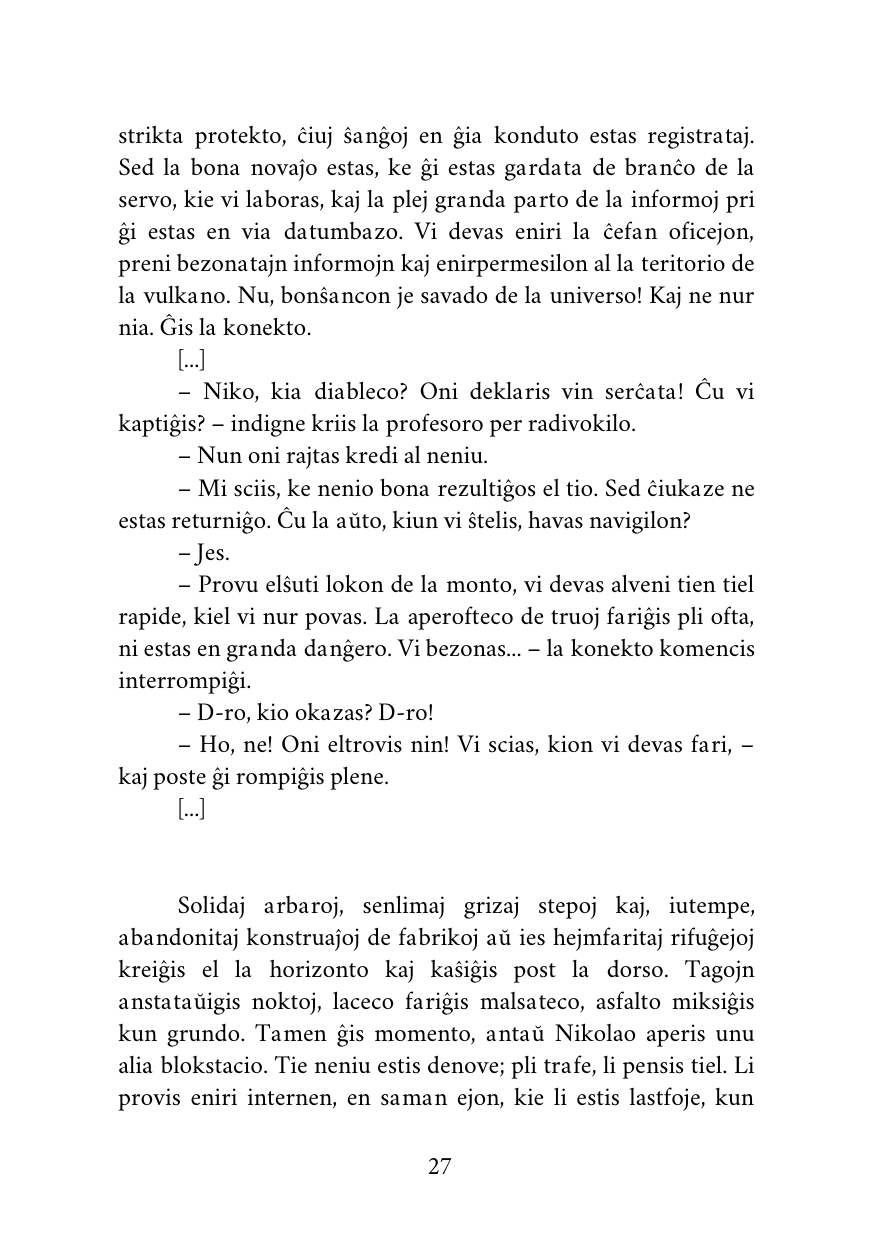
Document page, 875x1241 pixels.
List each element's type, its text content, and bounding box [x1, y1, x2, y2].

text – Nun oni rajtas kredi al neniu. [118, 439, 756, 471]
text – Provu elŝuti lokon de la monto, vi devas alveni tien tiel rapide, kiel vi nur povas. La aperofteco de truoj fariĝis pli ofta, ni estas en granda danĝero. Vi bezonas... – la konekto komencis interrompiĝi. [118, 567, 756, 696]
text [...] [118, 792, 756, 824]
text [...] [118, 343, 756, 375]
text – Niko, kia diableco? Oni deklaris vin serĉata! Ĉu vi kaptiĝis? – indigne kriis la profesoro per radivokilo. [118, 375, 756, 439]
text Solidaj arbaroj, senlimaj grizaj stepoj kaj, iutempe, abandonitaj konstruaĵoj de fabrikoj aŭ ies hejmfaritaj rifuĝejoj kreiĝis el la horizonto kaj kaŝiĝis post la dorso. Tagojn anstataŭigis noktoj, laceco fariĝis malsateco, asfalto miksiĝis kun grundo. Tamen ĝis momento, antaŭ Nikolao aperis unu alia blokstacio. Tie neniu estis denove; pli trafe, li pensis tiel. Li provis eniri internen, en saman ejon, kie li estis lastfoje, kun [118, 888, 756, 1113]
text – Mi sciis, ke nenio bona rezultiĝos el tio. Sed ĉiukaze ne estas returniĝo. Ĉu la aŭto, kiun vi ŝtelis, havas navigilon? [118, 471, 756, 535]
text – Ho, ne! Oni eltrovis nin! Vi scias, kion vi devas fari, – kaj poste ĝi rompiĝis plene. [118, 728, 756, 792]
text strikta protekto, ĉiuj ŝanĝoj en ĝia konduto estas registrataj. Sed la bona novaĵo estas, ke ĝi estas gardata de branĉo de la servo, kie vi laboras, kaj la plej granda parto de la informoj pri ĝi estas en via datumbazo. Vi devas eniri la ĉefan oficejon, preni bezonatajn informojn kaj enirpermesilon al la teritorio de la vulkano. Nu, bonŝancon je savado de la universo! Kaj ne nur nia. Ĝis la konekto. [118, 118, 756, 343]
text – Jes. [118, 535, 756, 567]
text – D-ro, kio okazas? D-ro! [118, 696, 756, 728]
